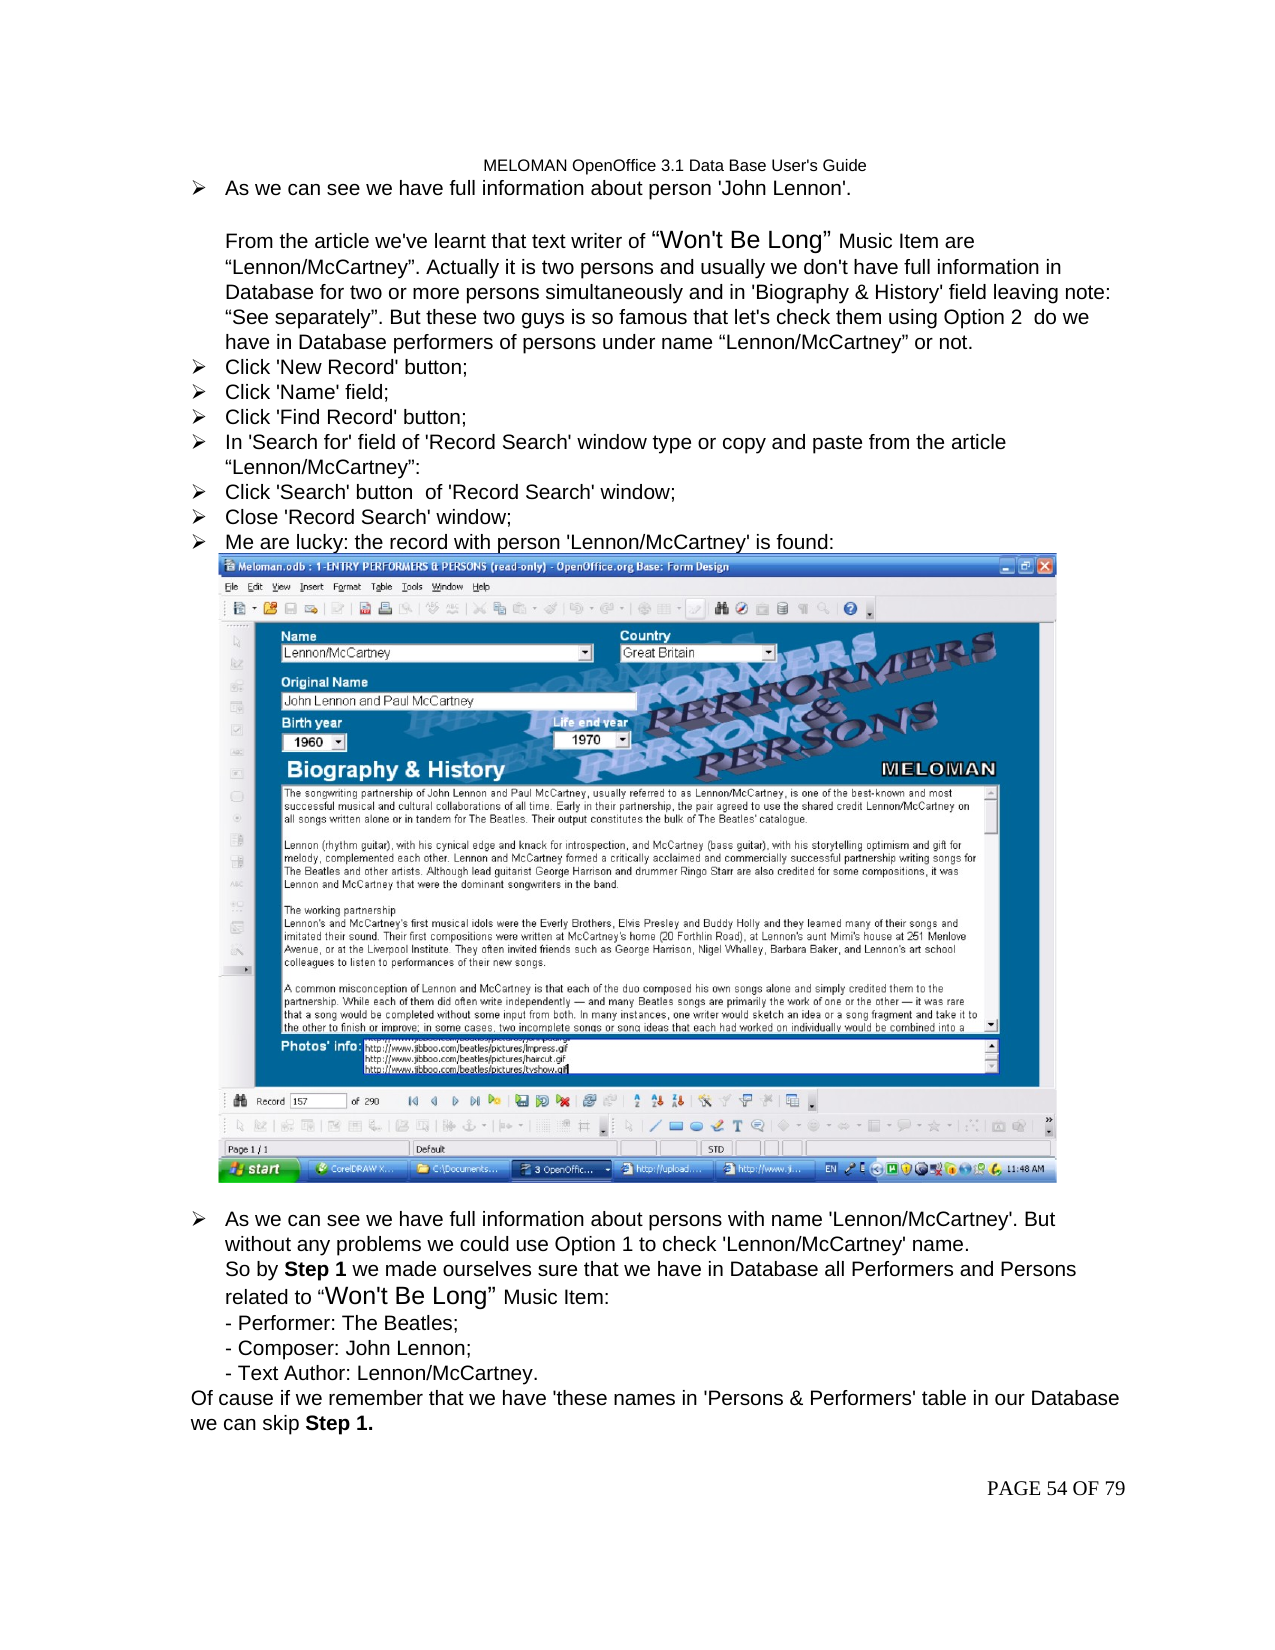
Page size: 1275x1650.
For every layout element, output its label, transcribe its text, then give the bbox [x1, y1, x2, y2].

list Me are lucky: the record with person 'Lennon/McCartney' is found: [191, 529, 1125, 554]
list Of cause if we remember that we have 'these names in 'Persons & Performers' table in our Database we can skip Step 1. [191, 1385, 1125, 1435]
list - Text Author: Lennon/McCartney. [191, 1360, 1125, 1385]
list - Composer: John Lennon; [191, 1335, 1125, 1360]
list Click 'Find Record' button; [191, 404, 1125, 429]
picture [218, 553, 1057, 1183]
list In 'Search for' field of 'Record Search' window type or copy and paste from the article “Lennon/McCartney”: [191, 429, 1125, 479]
list So by Step 1 we made ourselves sure that we have in Database all Performers and Persons related to “Won't Be Long” Music Item: [191, 1256, 1125, 1310]
list - Performer: The Beatles; [191, 1310, 1125, 1335]
list Click 'New Record' button; [191, 354, 1125, 379]
list From the article we've learnt that text writer of “Won't Be Long” Music Item are “Lennon/McCartney”. Actually it is two persons and usually we don't have full information in Database for two or more persons simultaneously and in 'Biography & History' field leaving note: “See separately”. But these two guys is so famous that let's check them using Option 2 do we have in Database performers of persons under name “Lennon/McCartney” or not. [191, 225, 1125, 354]
list Click 'Search' button of 'Record Search' window; [191, 479, 1125, 504]
list Click 'Name' field; [191, 379, 1125, 404]
list As we can see we have full information about person 'John Lennon'. [191, 175, 1125, 200]
list Close 'Record Search' window; [191, 504, 1125, 529]
list As we can see we have full information about persons with name 'Lennon/McCartney'. But without any problems we could use Option 1 to check 'Lennon/McCartney' name. [191, 1206, 1125, 1256]
